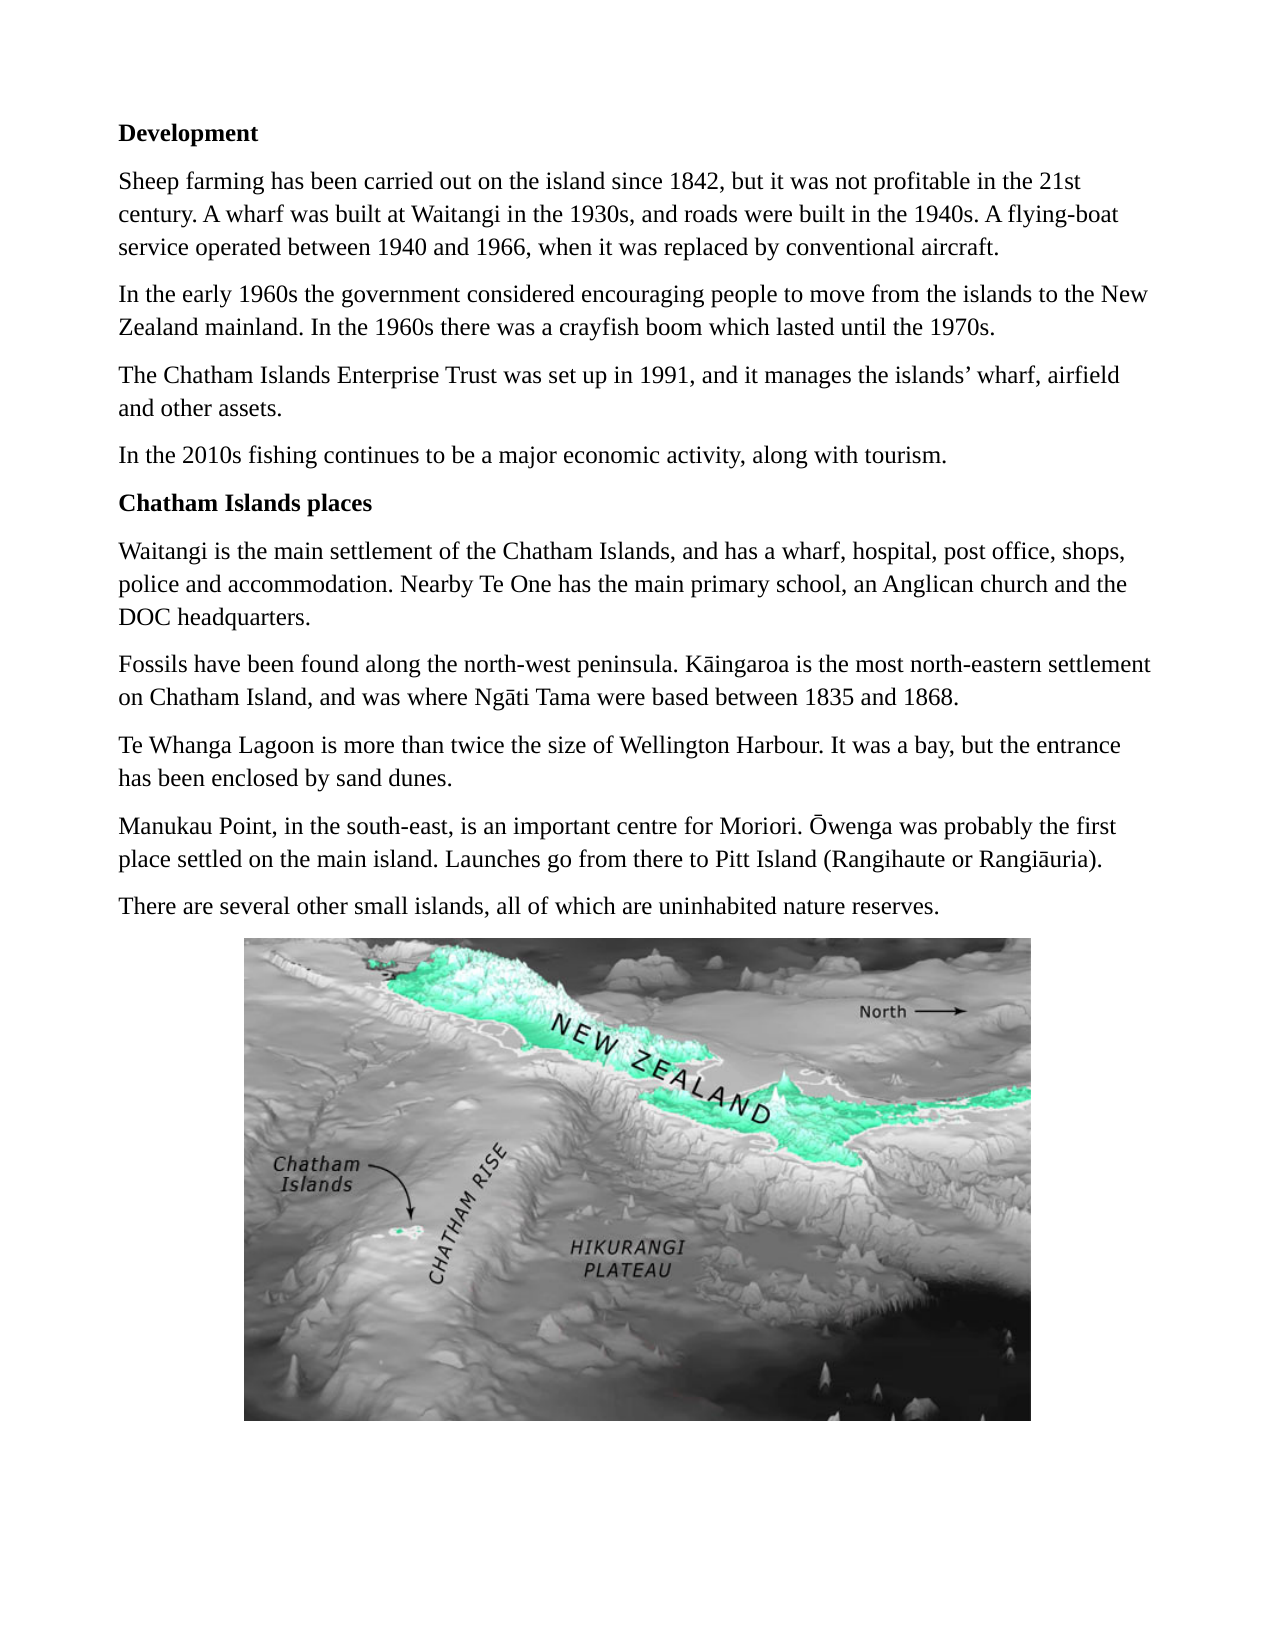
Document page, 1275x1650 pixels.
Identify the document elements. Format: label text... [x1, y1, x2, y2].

text Te Whanga Lagoon is more than twice the size of Wellington Harbour. It was a bay, but the entrance has been enclosed by sand dunes. [118, 730, 1157, 792]
picture [244, 938, 1031, 1421]
text Waitangi is the main settlement of the Chatham Islands, and has a wharf, hospital, post office, shops, police and accommodation. Nearby Te One has the main primary school, an Anglican church and the DOC headquarters. [118, 536, 1157, 631]
text The Chatham Islands Enterprise Trust was set up in 1991, and it manages the islands’ wharf, airfield and other assets. [118, 360, 1157, 422]
text There are several other small islands, all of which are uninhabited nature reserves. [118, 891, 1157, 920]
text Chatham Islands places [118, 488, 1157, 517]
text Manukau Point, in the south-east, is an important centre for Moriori. Ōwenga was probably the first place settled on the main island. Launches go from there to Pitt Island (Rangihaute or Rangiāuria). [118, 811, 1157, 872]
text In the early 1960s the government considered encouraging people to move from the islands to the New Zealand mainland. In the 1960s there was a crayfish boom which lasted until the 1970s. [118, 279, 1157, 341]
text Fossils have been found along the north-west peninsula. Kāingaroa is the most north-eastern settlement on Chatham Island, and was where Ngāti Tama were based between 1835 and 1868. [118, 649, 1157, 711]
text In the 2010s fishing continues to be a major economic activity, along with tourism. [118, 441, 1157, 469]
text Sheep farming has been carried out on the island since 1842, but it was not profitable in the 21st century. A wharf was built at Waitangi in the 1930s, and roads were built in the 1940s. A flying-boat service operated between 1940 and 1966, when it was replaced by conventional aircraft. [118, 166, 1157, 261]
text Development [118, 118, 1157, 147]
